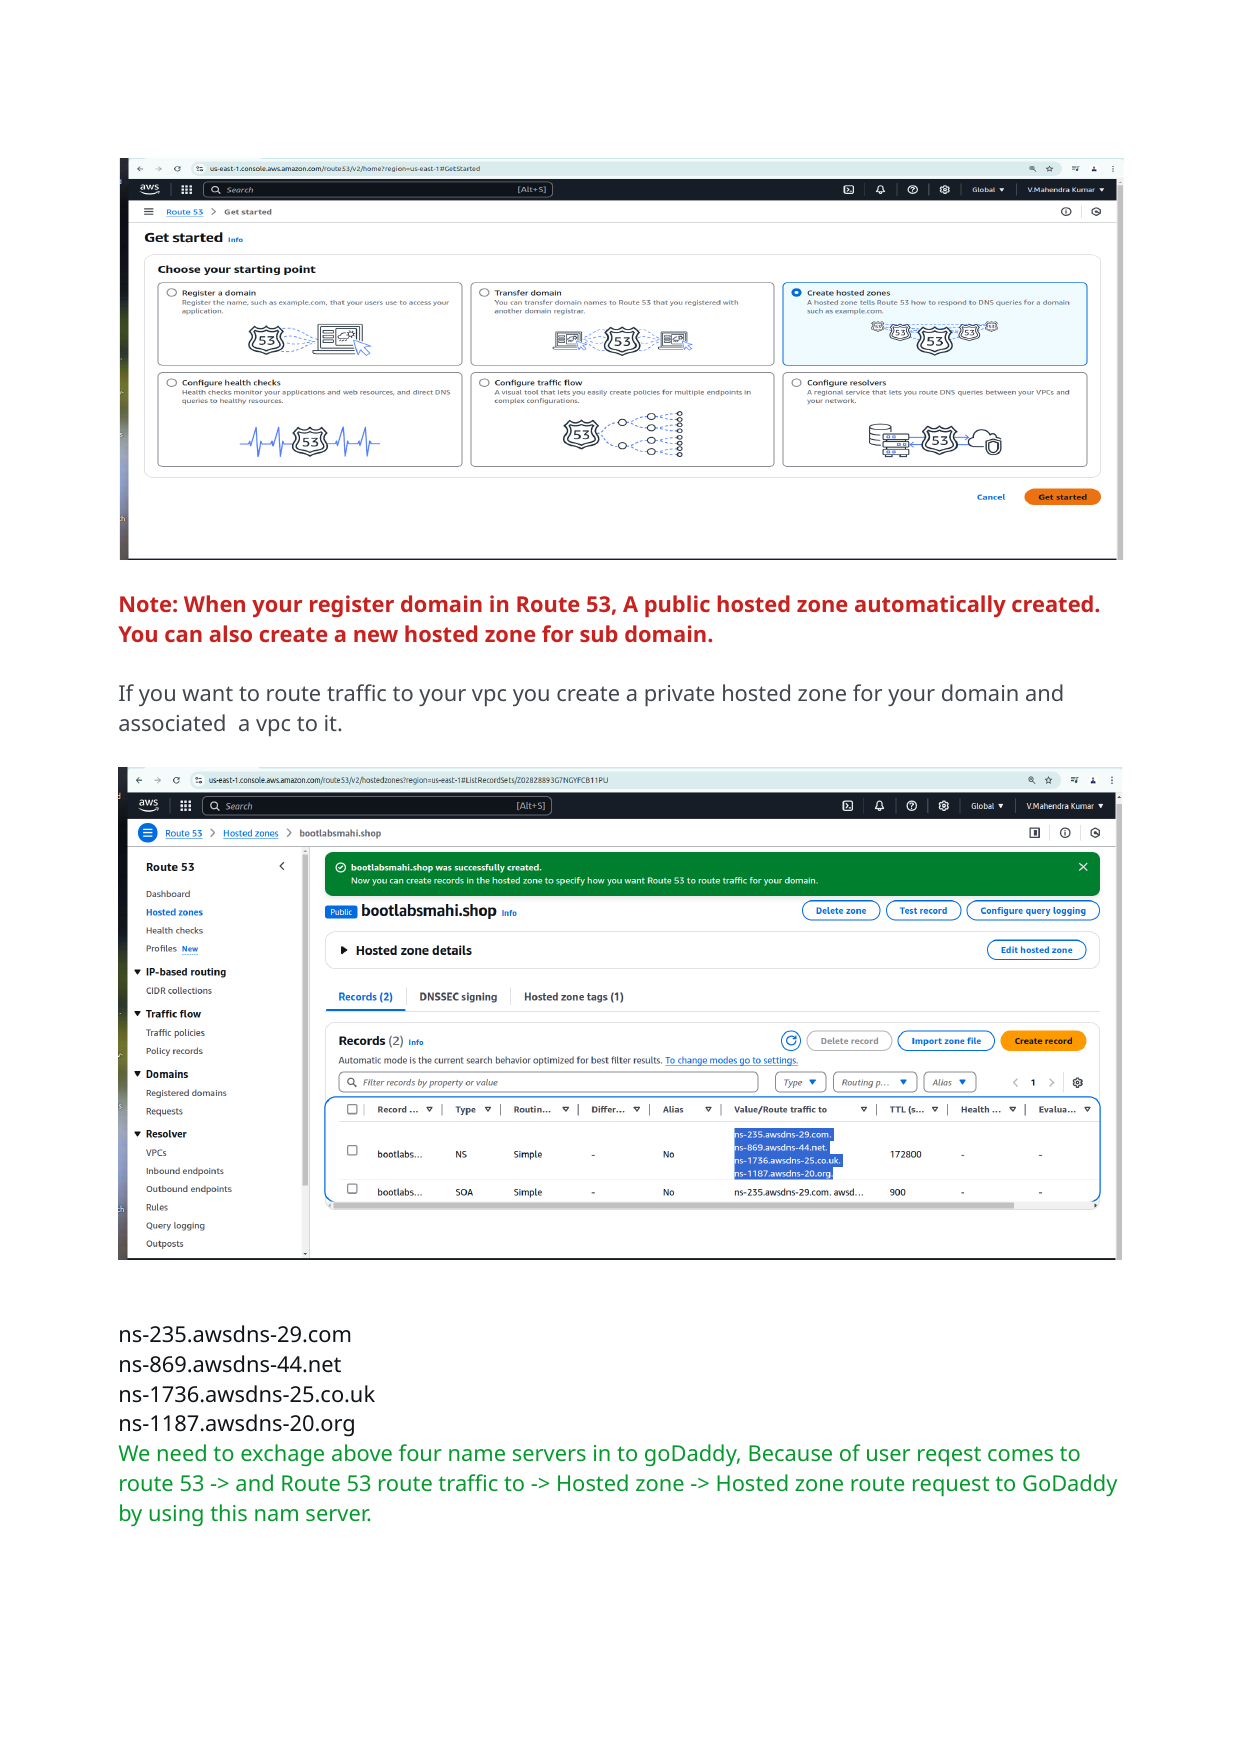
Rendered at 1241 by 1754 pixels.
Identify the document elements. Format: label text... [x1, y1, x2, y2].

text ns-235.awsdns-29.com ns-869.awsdns-44.net ns-1736.awsdns-25.co.uk ns-1187.awsdns-20.org [118, 1319, 1122, 1438]
text [118, 1527, 1122, 1587]
picture [119, 158, 1124, 560]
picture [118, 767, 1123, 1260]
text We need to exchage above four name servers in to goDaddy, Because of user reqest comes to route 53 -> and Route 53 route traffic to -> Hosted zone -> Hosted zone route request to GoDaddy by using this nam server. [118, 1438, 1122, 1527]
text Note: When your register domain in Route 53, A public hosted zone automatically created. You can also create a new hosted zone for sub domain. [118, 589, 1122, 649]
text If you want to route traffic to your vpc you create a private hosted zone for your domain and associated a vpc to it. [118, 678, 1122, 738]
